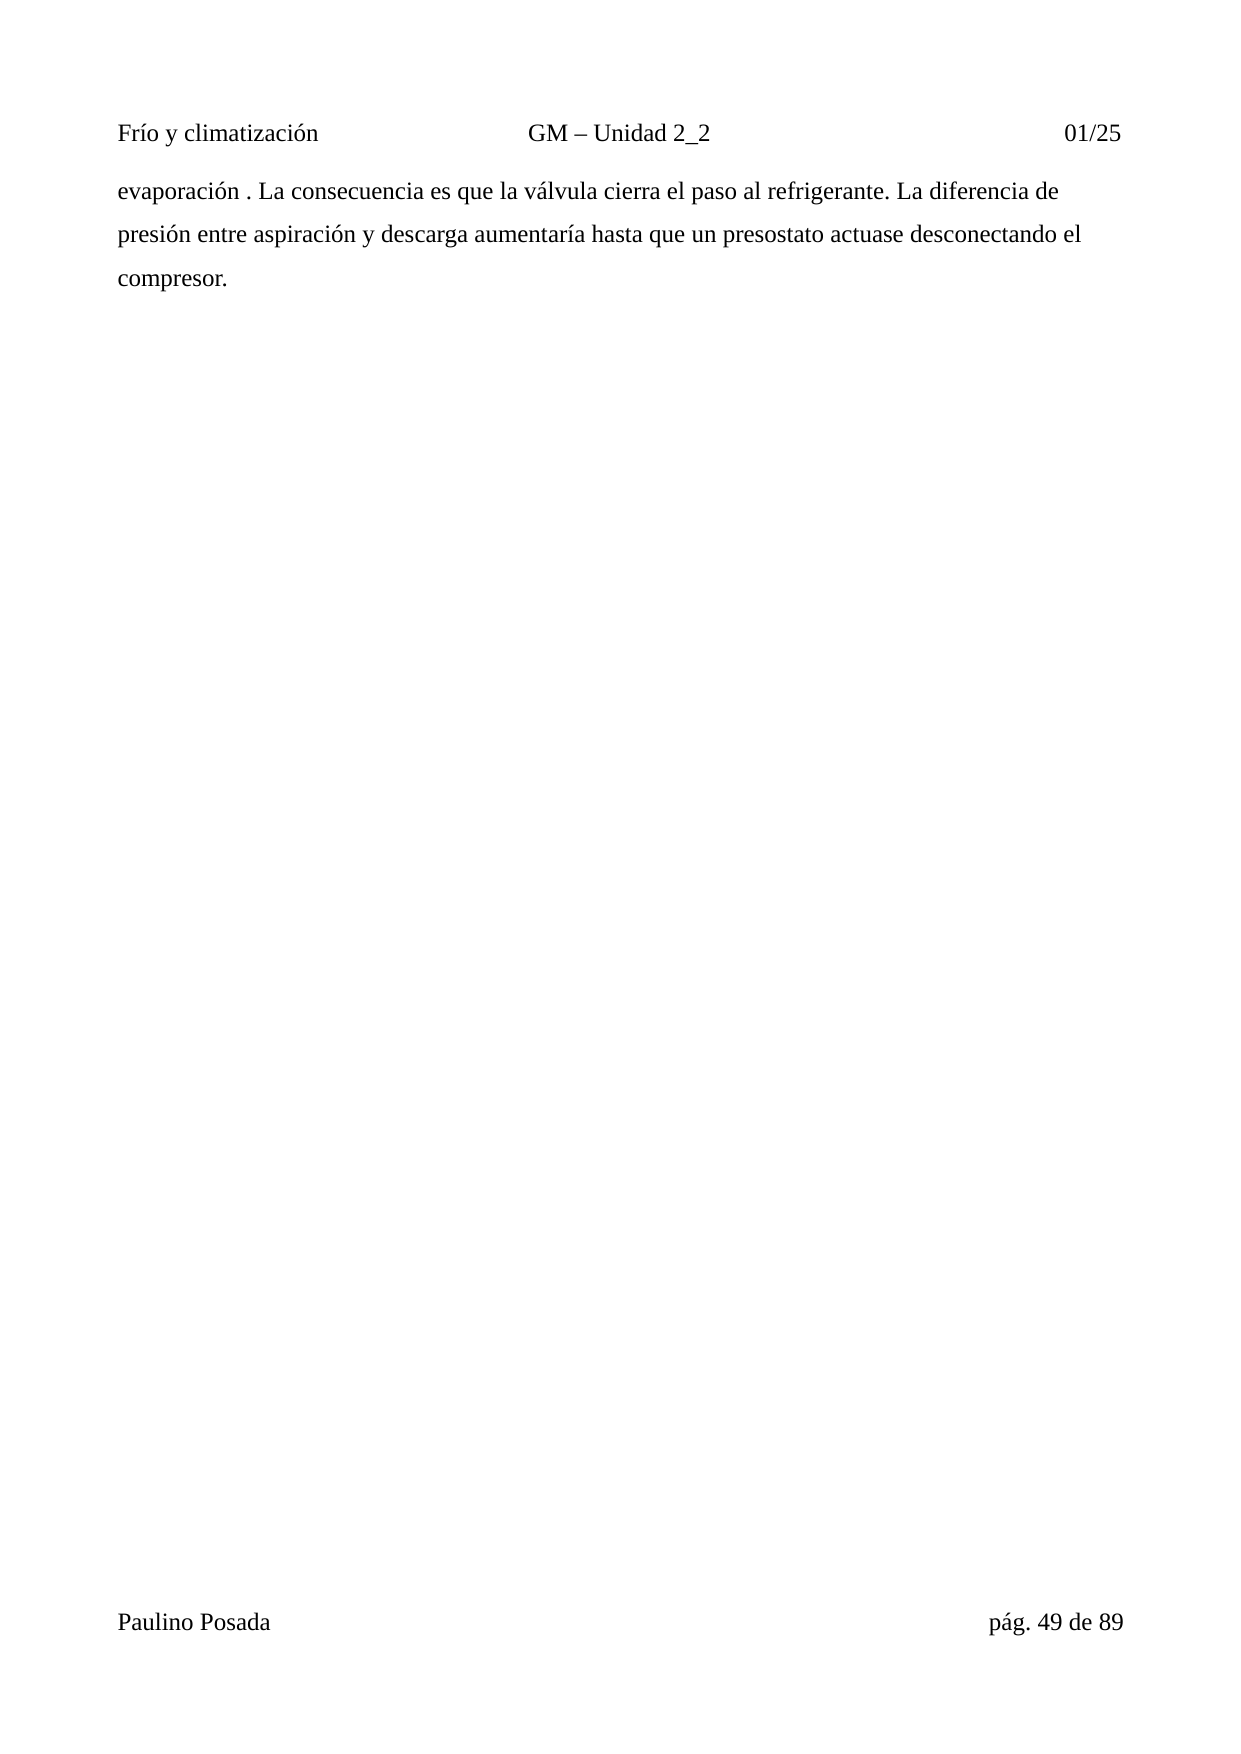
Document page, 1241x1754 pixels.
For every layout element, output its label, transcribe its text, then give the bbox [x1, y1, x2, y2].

text evaporación . La consecuencia es que la válvula cierra el paso al refrigerante. La diferencia de presión entre aspiración y descarga aumentaría hasta que un presostato actuase desconectando el compresor. [117, 176, 1123, 291]
